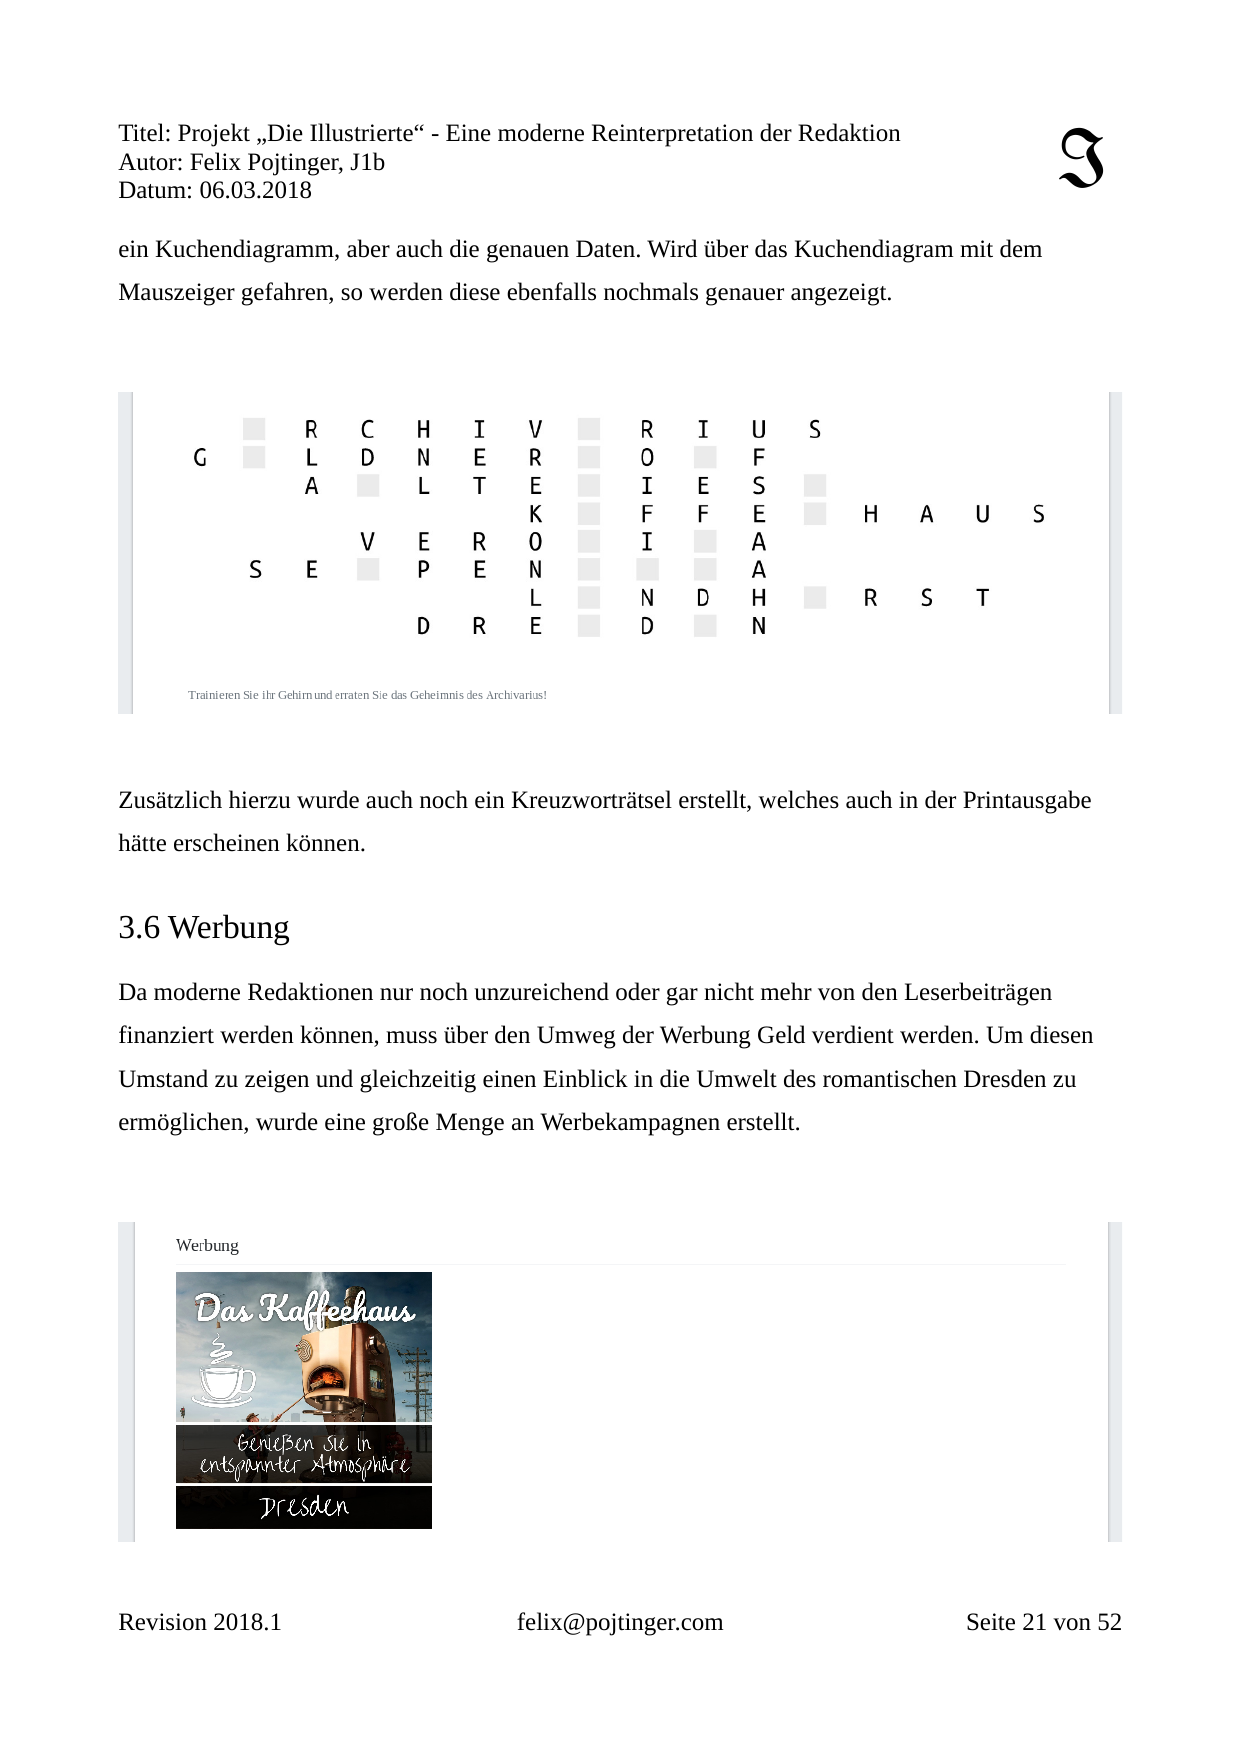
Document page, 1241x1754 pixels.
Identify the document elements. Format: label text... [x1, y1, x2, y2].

picture [118, 1222, 1123, 1542]
picture [118, 392, 1123, 714]
text Da moderne Redaktionen nur noch unzureichend oder gar nicht mehr von den Leserbeiträgen finanziert werden können, muss über den Umweg der Werbung Geld verdient werden. Um diesen Umstand zu zeigen und gleichzeitig einen Einblick in die Umwelt des romantischen Dresden zu ermöglichen, wurde eine große Menge an Werbekampagnen erstellt. [118, 977, 1122, 1136]
subtitle 3.6 Werbung [118, 907, 1122, 946]
picture [1046, 120, 1120, 194]
text ein Kuchendiagramm, aber auch die genauen Daten. Wird über das Kuchendiagram mit dem Mauszeiger gefahren, so werden diese ebenfalls nochmals genauer angezeigt. [118, 234, 1122, 306]
text Zusätzlich hierzu wurde auch noch ein Kreuzworträtsel erstellt, welches auch in der Printausgabe hätte erscheinen können. [118, 785, 1122, 857]
